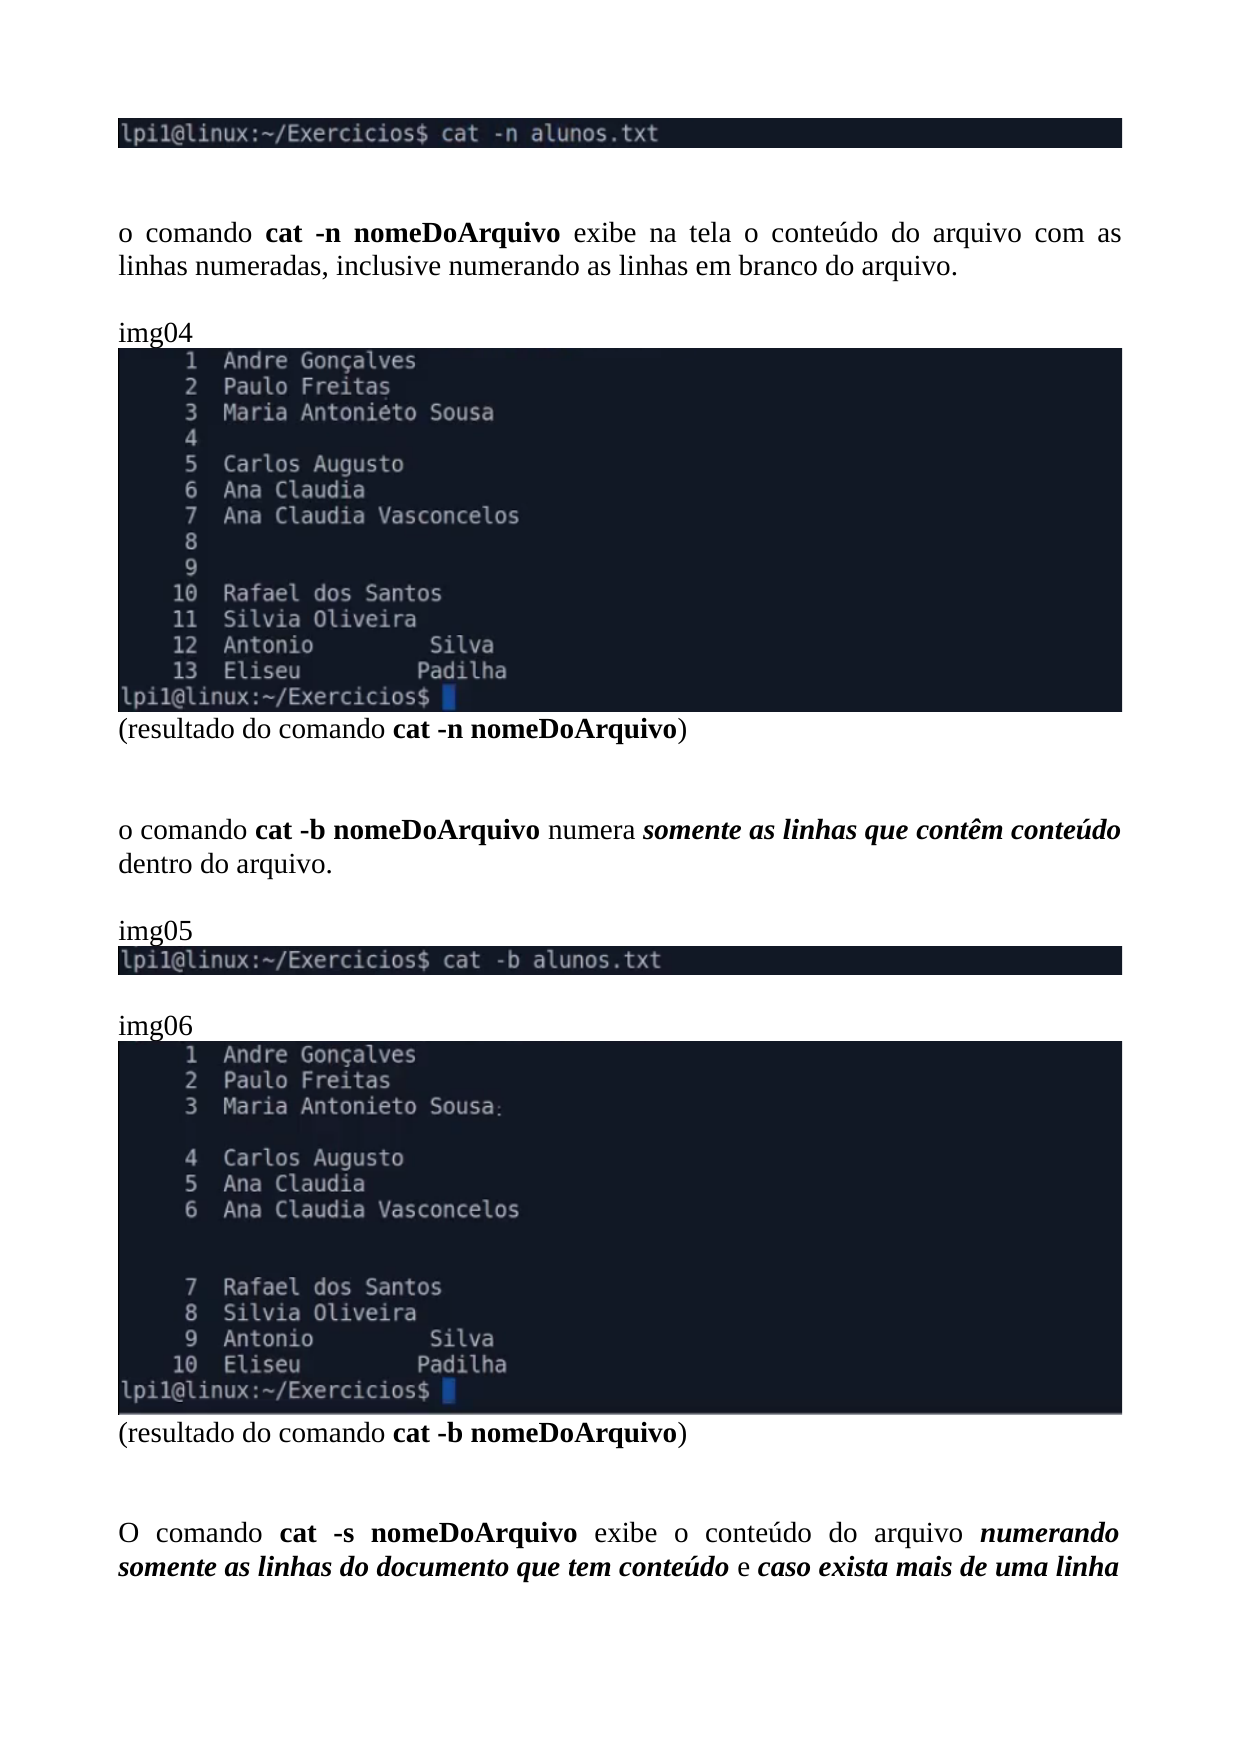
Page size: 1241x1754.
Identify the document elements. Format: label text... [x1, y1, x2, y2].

text img06 [118, 1008, 1122, 1041]
text o comando cat -b nomeDoArquivo numera somente as linhas que contêm conteúdo dentro do arquivo. [118, 812, 1122, 879]
text (resultado do comando cat -b nomeDoArquivo) [118, 1415, 1122, 1448]
picture [118, 348, 1123, 712]
picture [118, 1041, 1123, 1415]
text o comando cat -n nomeDoArquivo exibe na tela o conteúdo do arquivo com as linhas numeradas, inclusive numerando as linhas em branco do arquivo. [118, 215, 1122, 282]
text O comando cat -s nomeDoArquivo exibe o conteúdo do arquivo numerando somente as linhas do documento que tem conteúdo e caso exista mais de uma linha [118, 1516, 1122, 1583]
picture [118, 946, 1123, 975]
text img05 [118, 913, 1122, 946]
text img04 [118, 315, 1122, 348]
picture [118, 118, 1123, 148]
text (resultado do comando cat -n nomeDoArquivo) [118, 712, 1122, 745]
